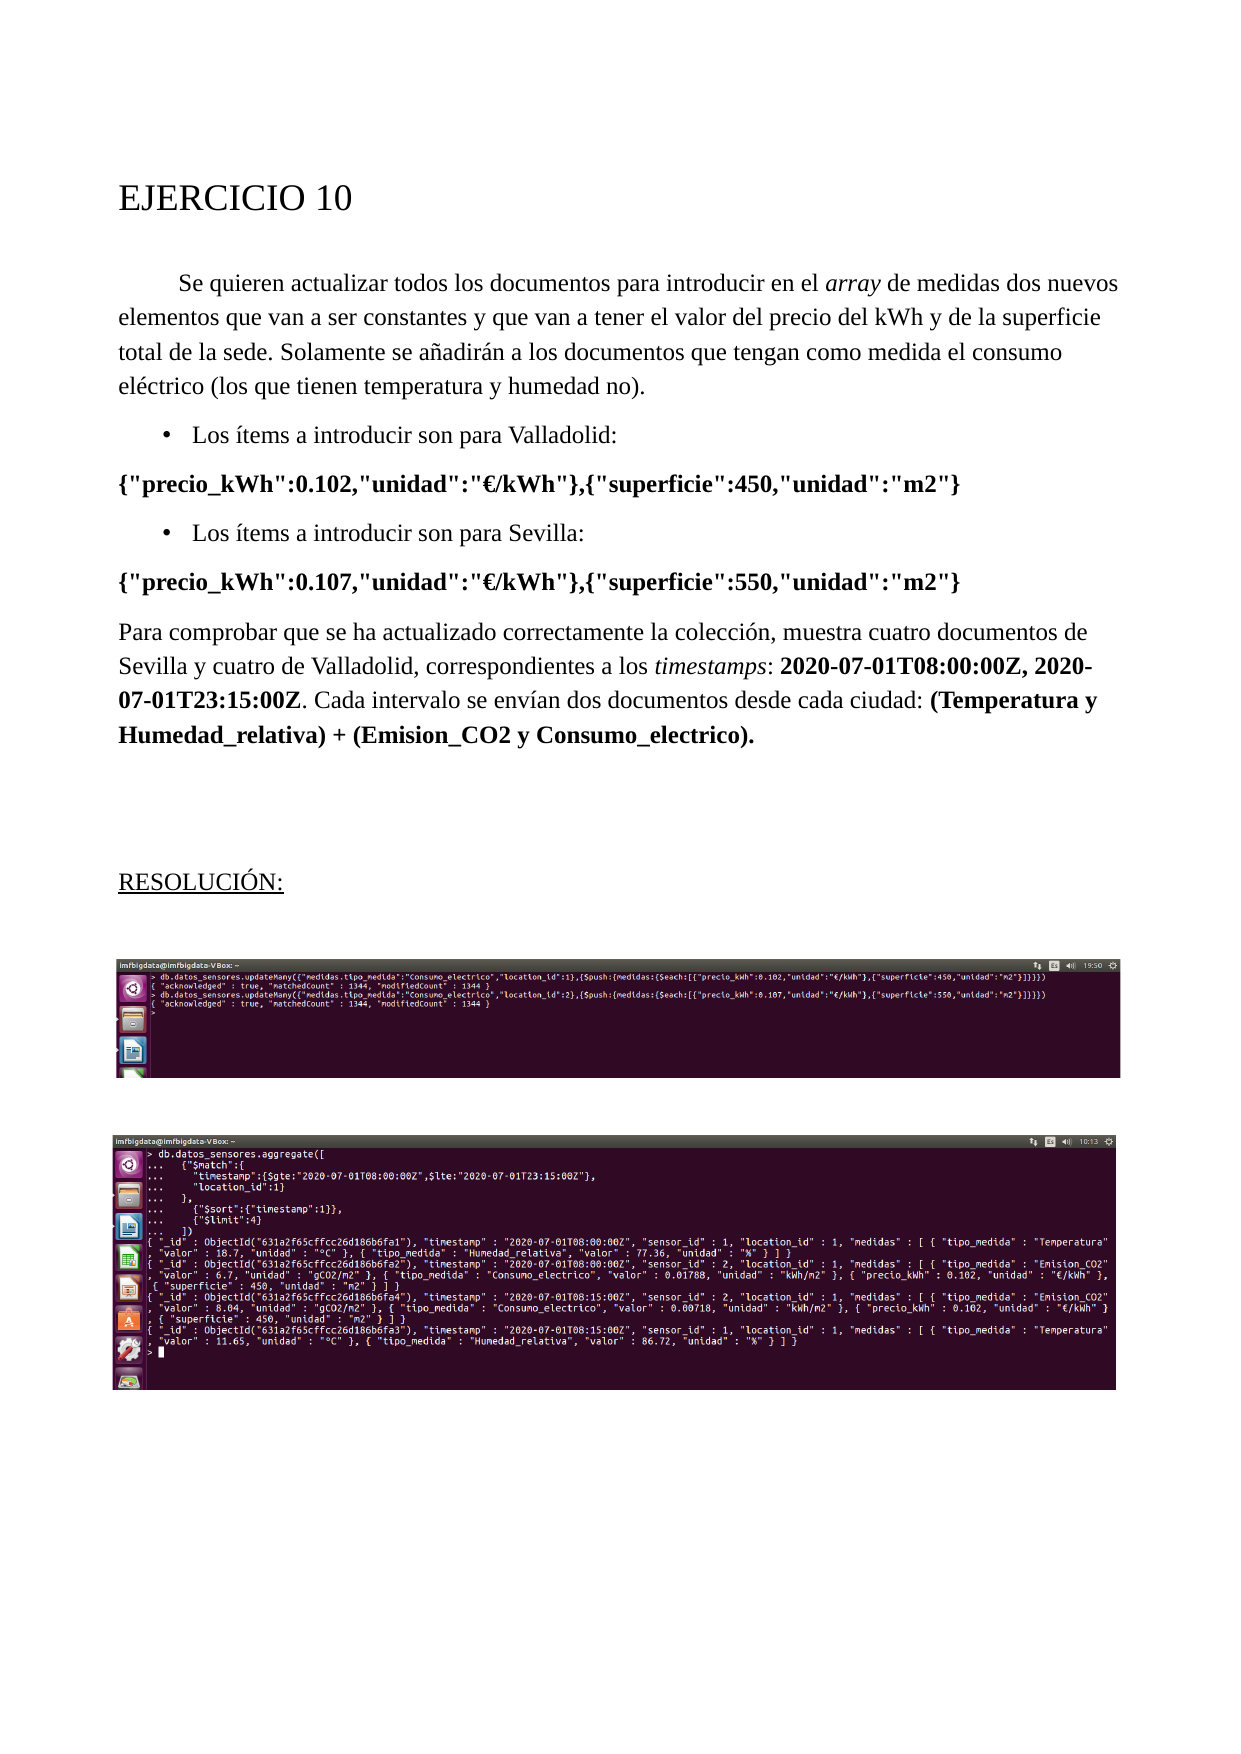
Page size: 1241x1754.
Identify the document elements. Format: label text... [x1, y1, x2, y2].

text Se quieren actualizar todos los documentos para introducir en el array de medidas dos nuevos elementos que van a ser constantes y que van a tener el valor del precio del kWh y de la superficie total de la sede. Solamente se añadirán a los documentos que tengan como medida el consumo eléctrico (los que tienen temperatura y humedad no). [118, 268, 1122, 400]
list Los ítems a introducir son para Sevilla: [162, 518, 1122, 547]
text Para comprobar que se ha actualizado correctamente la colección, muestra cuatro documentos de Sevilla y cuatro de Valladolid, correspondientes a los timestamps: 2020-07-01T08:00:00Z, 2020-07-01T23:15:00Z. Cada intervalo se envían dos documentos desde cada ciudad: (Temperatura y Humedad_relativa) + (Emision_CO2 y Consumo_electrico). [118, 617, 1122, 749]
text {"precio_kWh":0.107,"unidad":"€/kWh"},{"superficie":550,"unidad":"m2"} [118, 567, 1122, 596]
text EJERCICIO 10 [118, 176, 1122, 219]
text {"precio_kWh":0.102,"unidad":"€/kWh"},{"superficie":450,"unidad":"m2"} [118, 469, 1122, 498]
picture [112, 1135, 1116, 1390]
text RESOLUCIÓN: [118, 867, 1122, 896]
list Los ítems a introducir son para Valladolid: [162, 420, 1122, 449]
